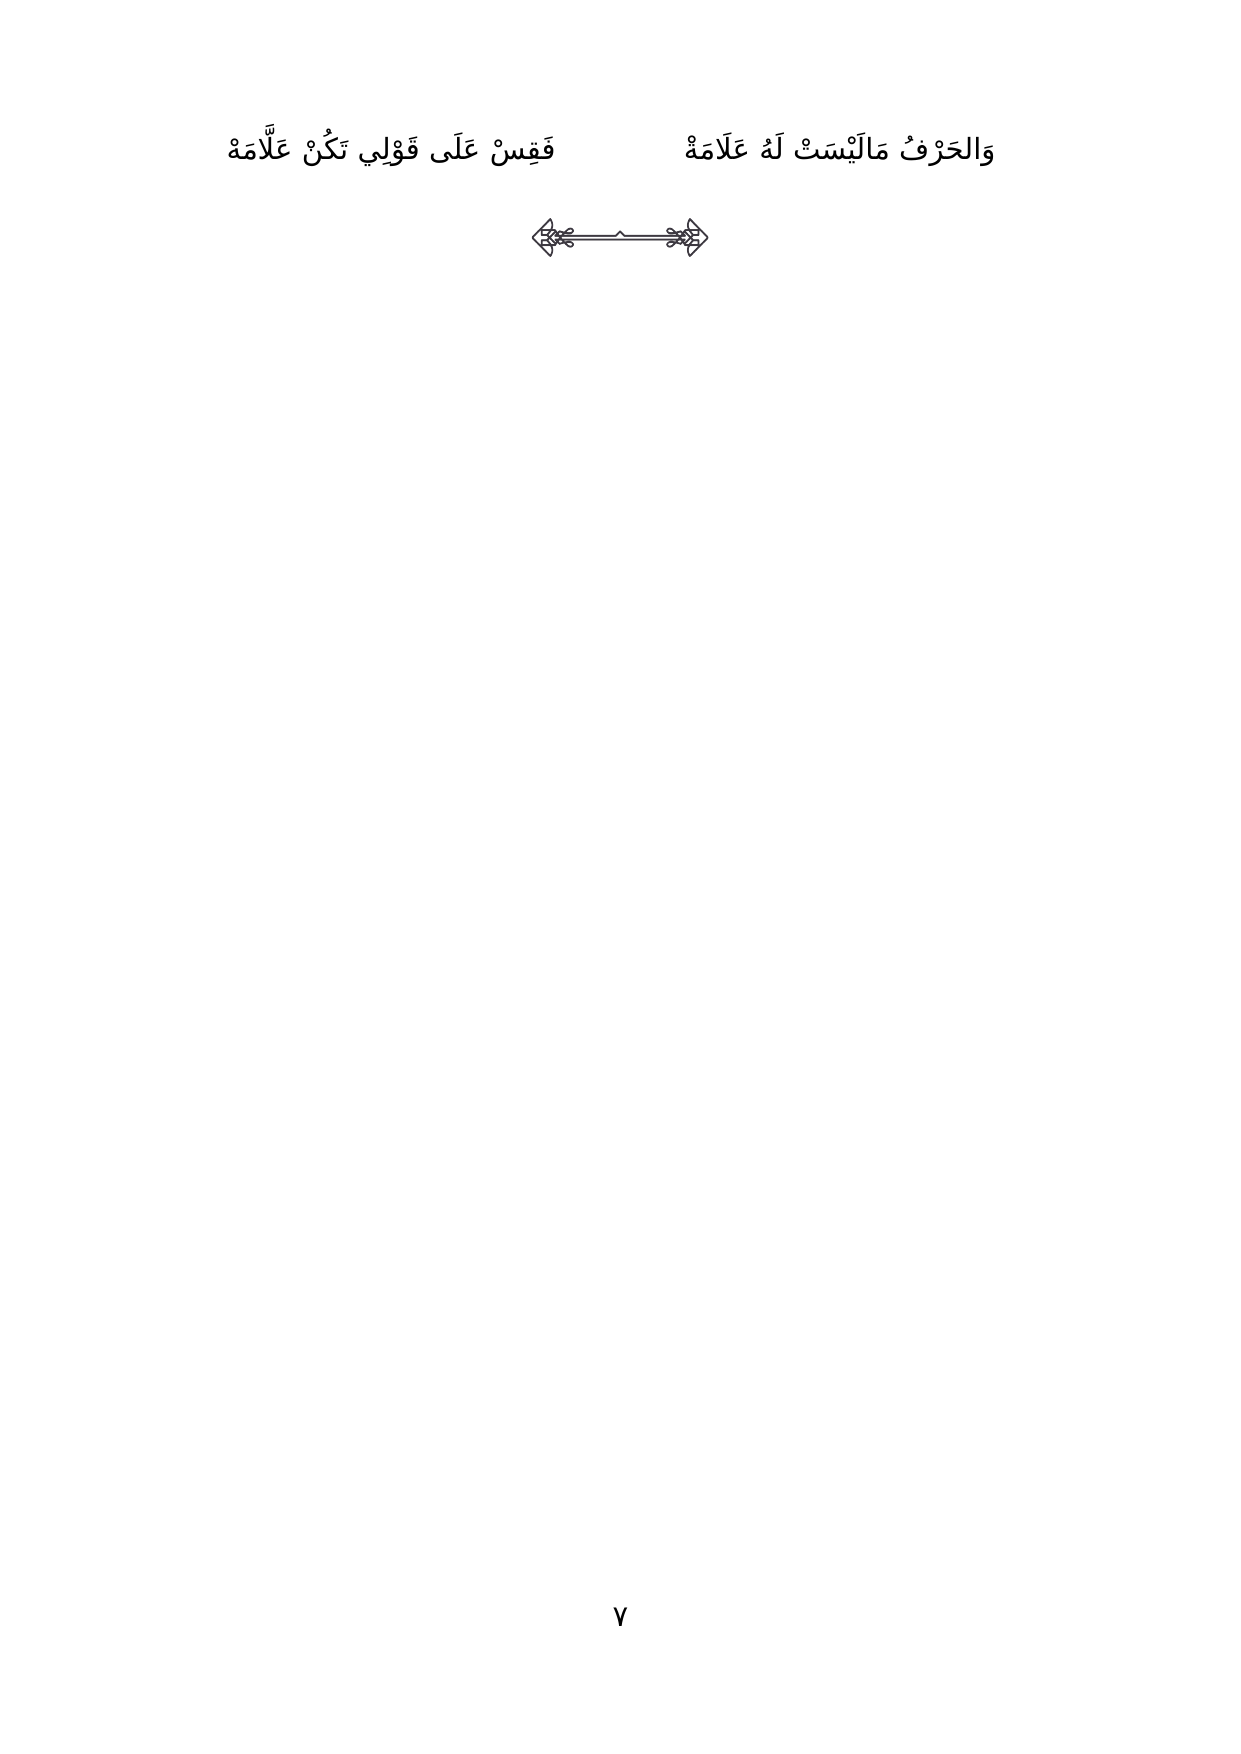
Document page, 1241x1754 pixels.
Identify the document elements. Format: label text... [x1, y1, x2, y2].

table_header فَقِسْ عَلَى قَوْلِي تَكُنْ عَلَّامَهْ [180, 121, 620, 178]
table_header وَالحَرْفُ مَالَيْسَتْ لَهُ عَلَامَةْ [620, 121, 1060, 178]
picture [531, 218, 709, 257]
